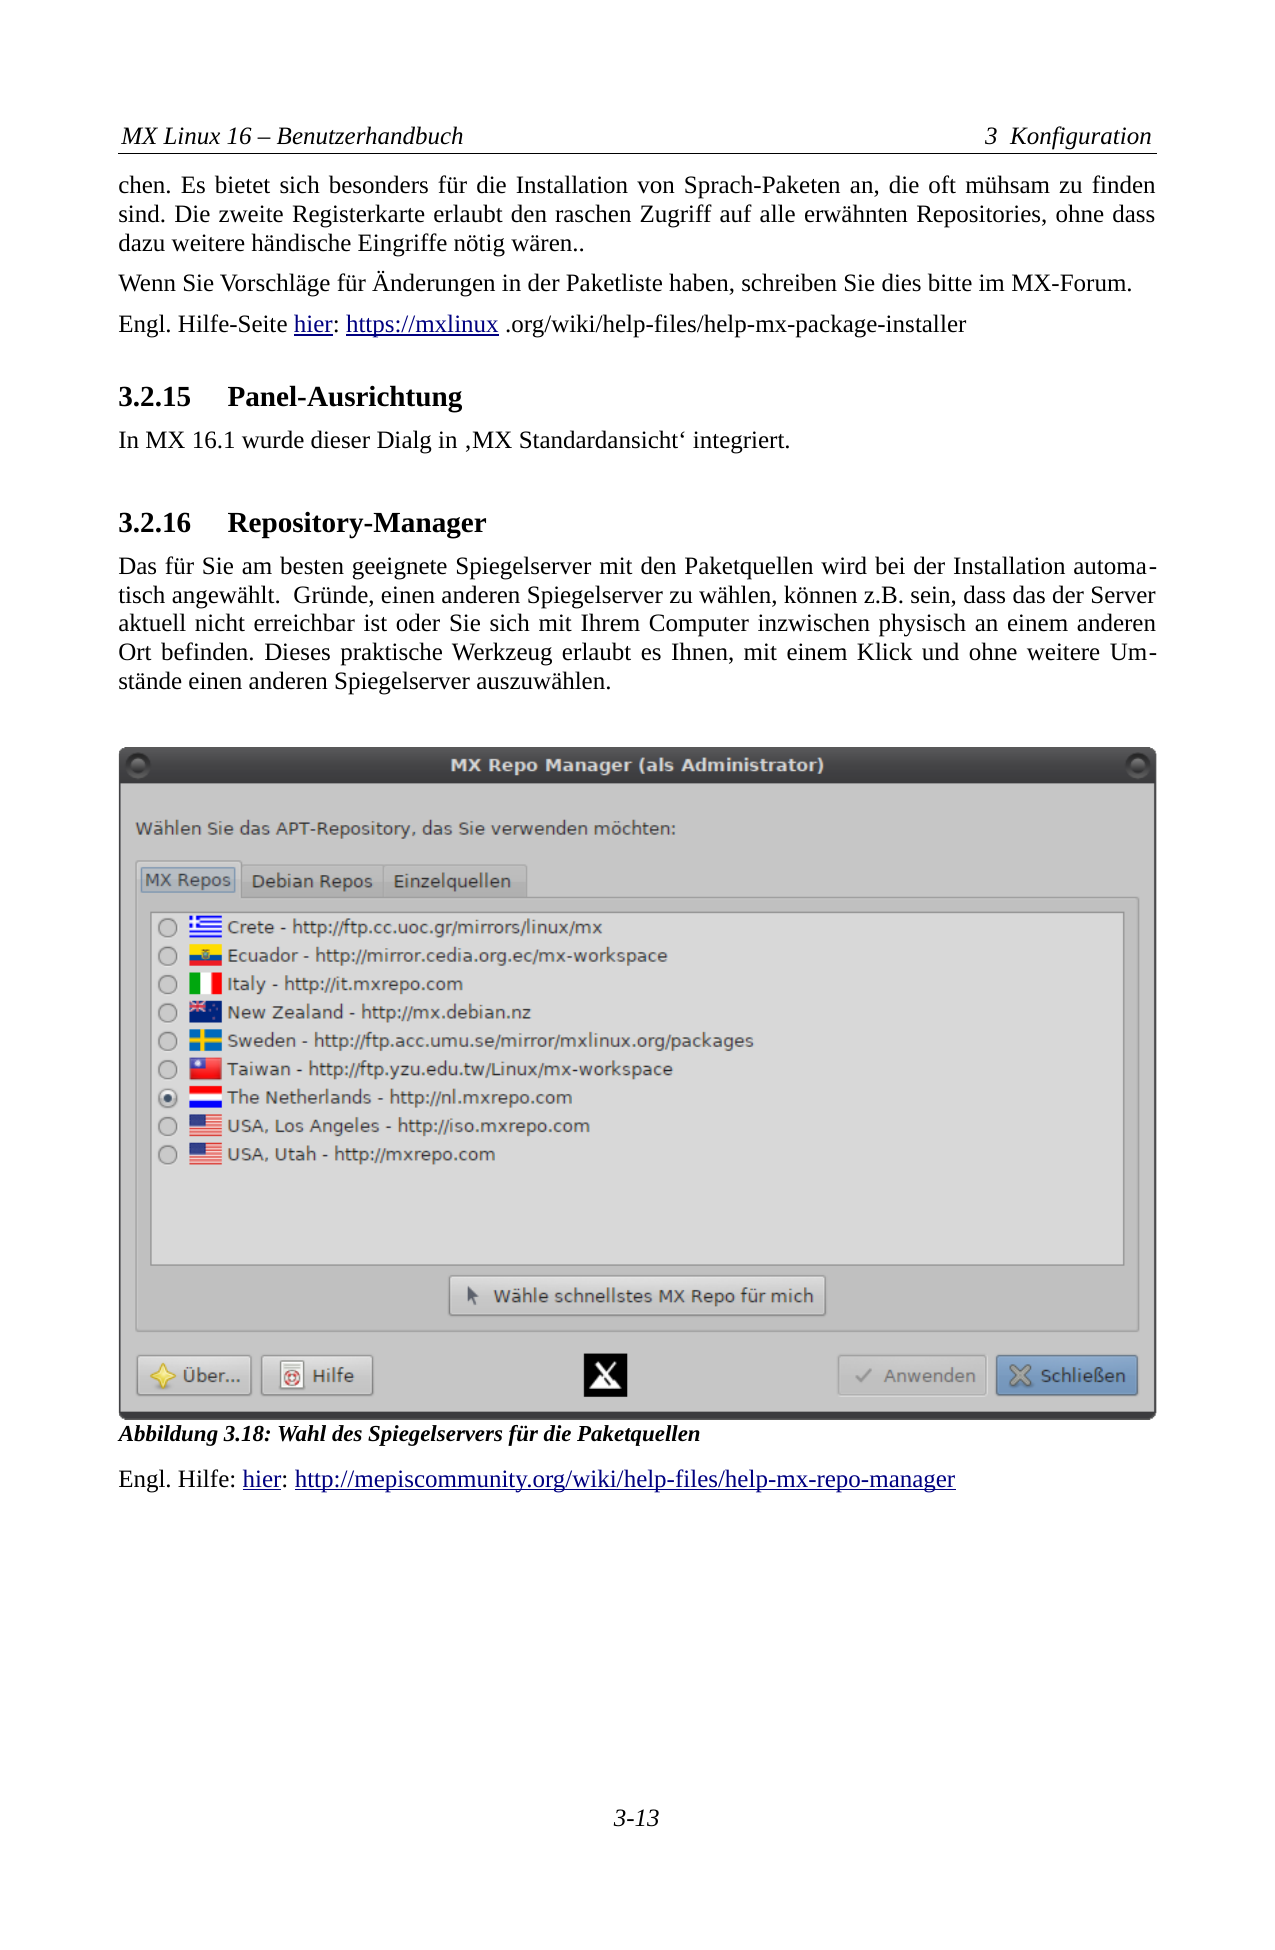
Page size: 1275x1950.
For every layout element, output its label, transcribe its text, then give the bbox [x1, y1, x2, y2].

text In MX 16.1 wurde dieser Dialg in ‚MX Standardansicht‘ integriert. [118, 425, 1157, 454]
text Abbildung 3.18: Wahl des Spiegelservers für die Paketquellen [119, 1420, 1156, 1446]
text Engl. Hilfe-Seite hier: https://mxlinux .org/wiki/help-files/help-mx-package-ins­tal­l­er [118, 309, 1157, 338]
subtitle 3.2.15 Panel-Ausrichtung [118, 379, 1157, 413]
text Wenn Sie Vorschläge für Änderungen in der Paketliste haben, schreiben Sie dies bitte im MX-Forum. [118, 268, 1157, 297]
text Das für Sie am besten geeignete Spiegelserver mit den Paketquellen wird bei der Installation automa­tisch angewählt. Gründe, einen anderen Spiegelserver zu wählen, können z.B. sein, dass das der Server aktuell nicht erreichbar ist oder Sie sich mit Ihrem Computer inzwischen physisch an einem anderen Ort befinden. Dieses praktische Werkzeug erlaubt es Ihnen, mit einem Klick und ohne weitere Um­stände einen anderen Spiegelserver auszuwählen. [118, 551, 1157, 695]
text chen. Es bietet sich besonders für die Installation von Sprach-Paketen an, die oft mühsam zu finden sind. Die zweite Registerkarte erlaubt den raschen Zugriff auf alle erwähnten Repositories, ohne dass dazu weitere händische Eingriffe nötig wären.. [118, 171, 1157, 257]
picture [118, 747, 1157, 1420]
subtitle 3.2.16 Repository-Manager [118, 505, 1157, 539]
text Engl. Hilfe: hier: http://mepiscommunity.org/wiki/help-files/help-mx-repo-manager [118, 1420, 1157, 1492]
